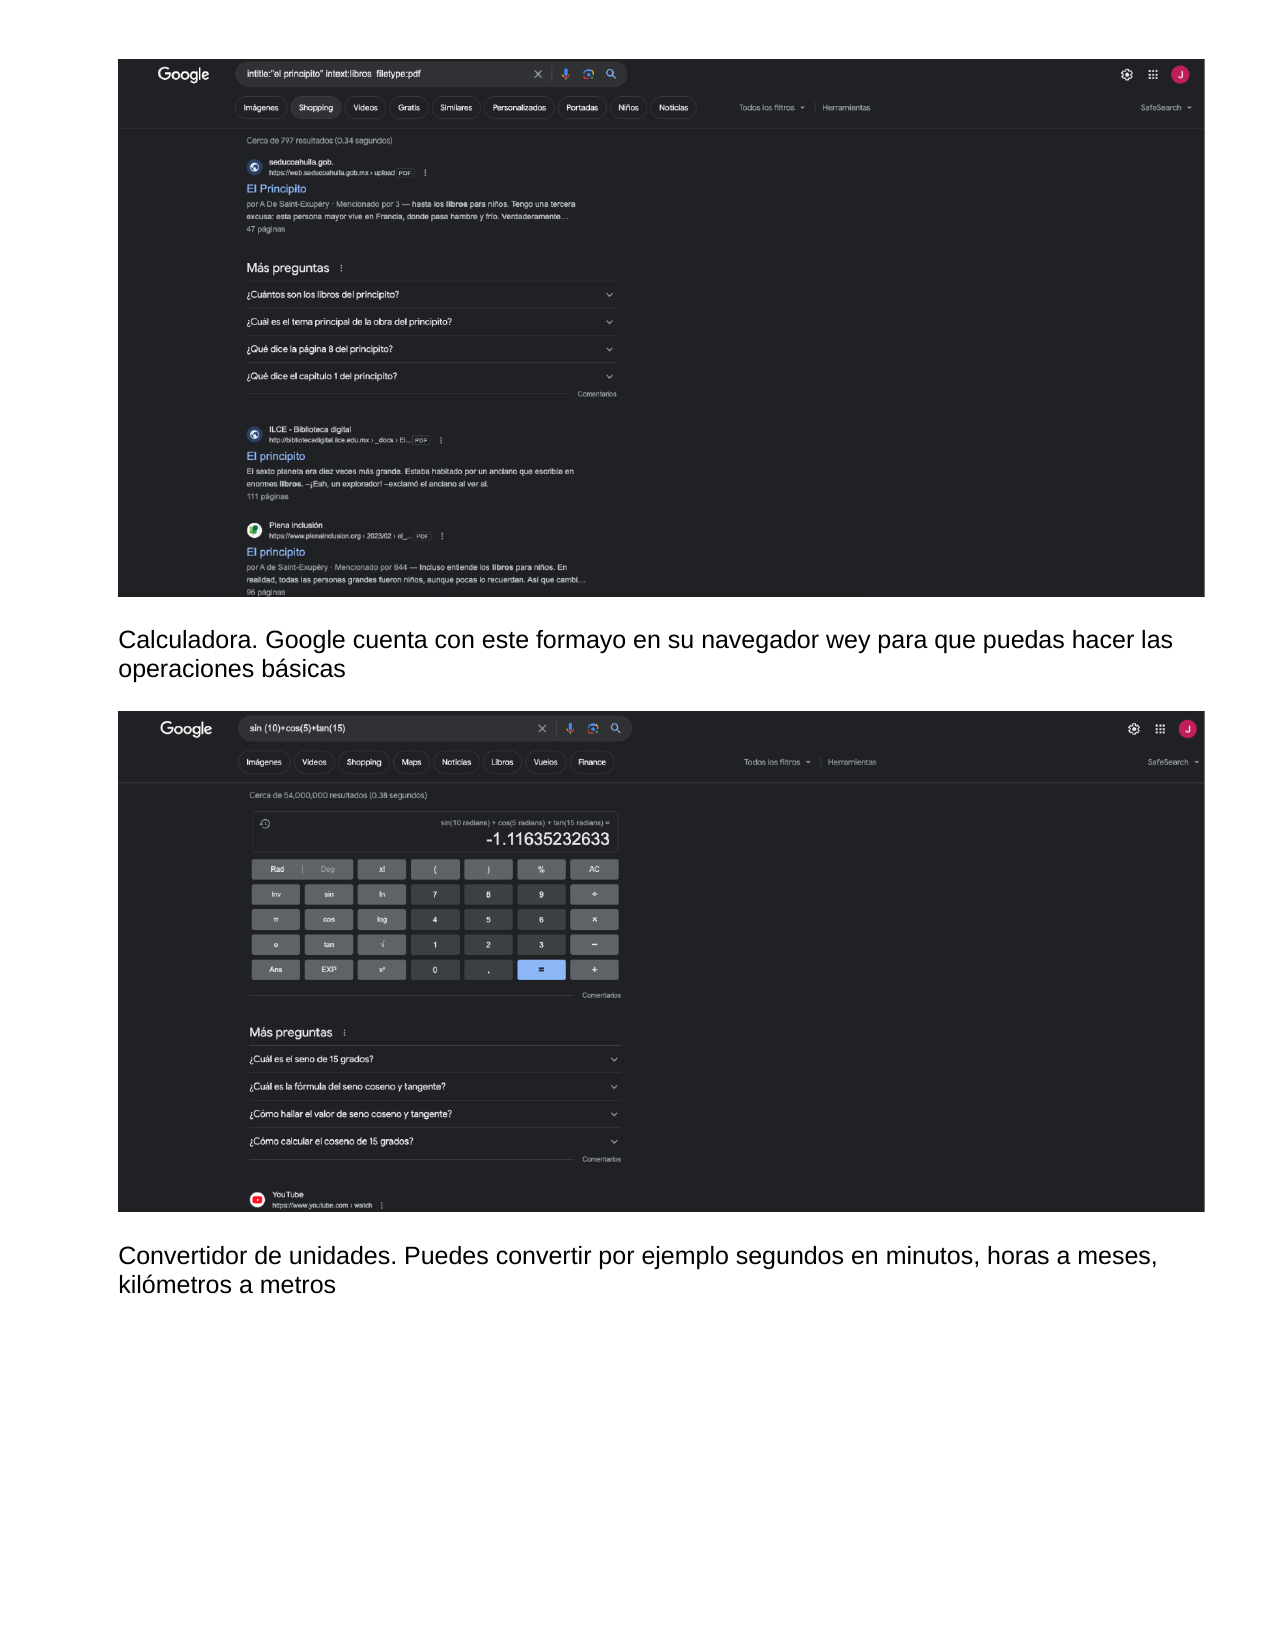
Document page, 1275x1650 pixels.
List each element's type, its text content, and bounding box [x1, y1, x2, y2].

text Calculadora. Google cuenta con este formayo en su navegador wey para que puedas hacer las operaciones básicas [118, 626, 1205, 683]
text Convertidor de unidades. Puedes convertir por ejemplo segundos en minutos, horas a meses, kilómetros a metros [118, 1241, 1205, 1298]
